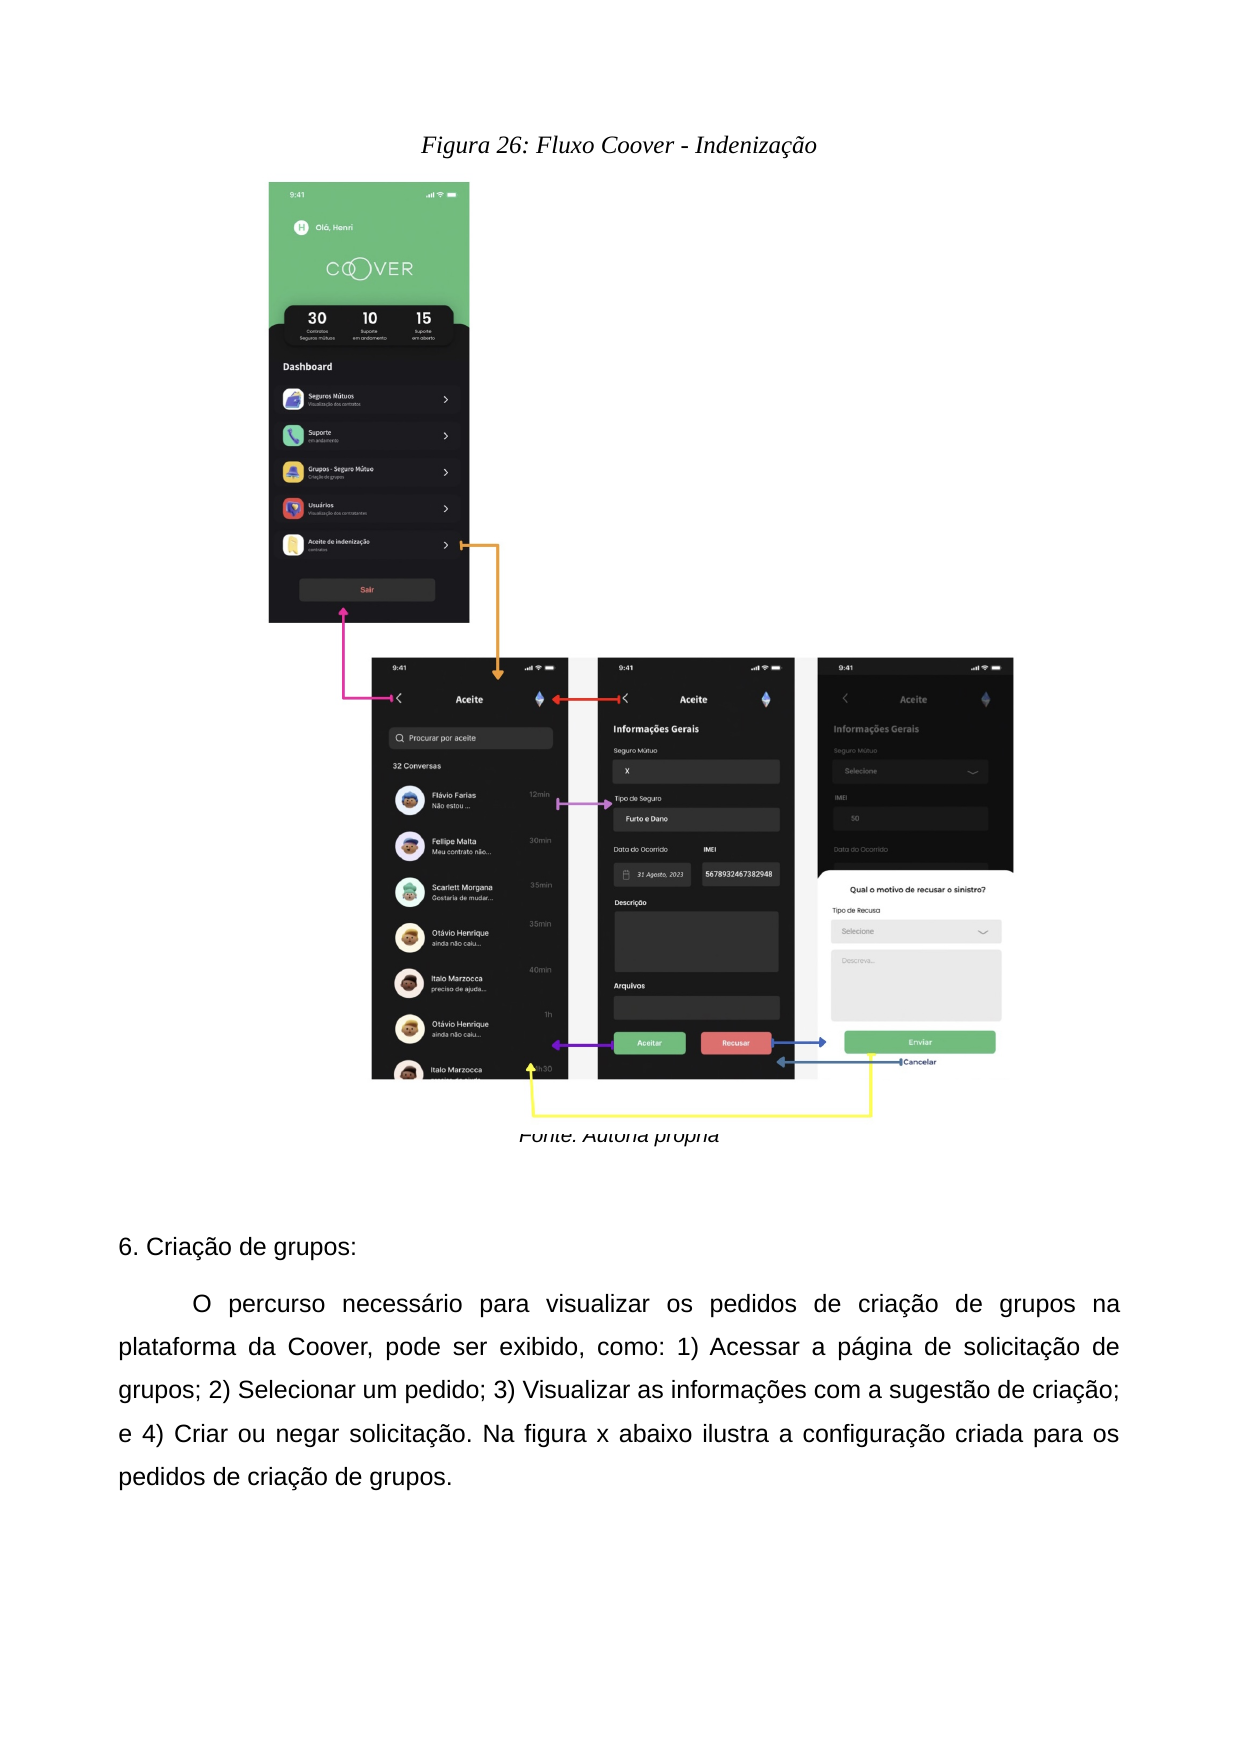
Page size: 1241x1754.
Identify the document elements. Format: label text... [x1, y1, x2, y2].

text 6. Criação de grupos: [118, 1232, 1122, 1260]
picture [258, 173, 1028, 1134]
text O percurso necessário para visualizar os pedidos de criação de grupos na plataforma da Coover, pode ser exibido, como: 1) Acessar a página de solicitação de grupos; 2) Selecionar um pedido; 3) Visualizar as informações com a sugestão de criação; e 4) Criar ou negar solicitação. Na figura x abaixo ilustra a configuração criada para os pedidos de criação de grupos. [118, 1289, 1122, 1491]
text Figura 26: Fluxo Coover - Indenização [274, 131, 967, 159]
text Fonte: Autoria própria [118, 118, 1122, 1147]
